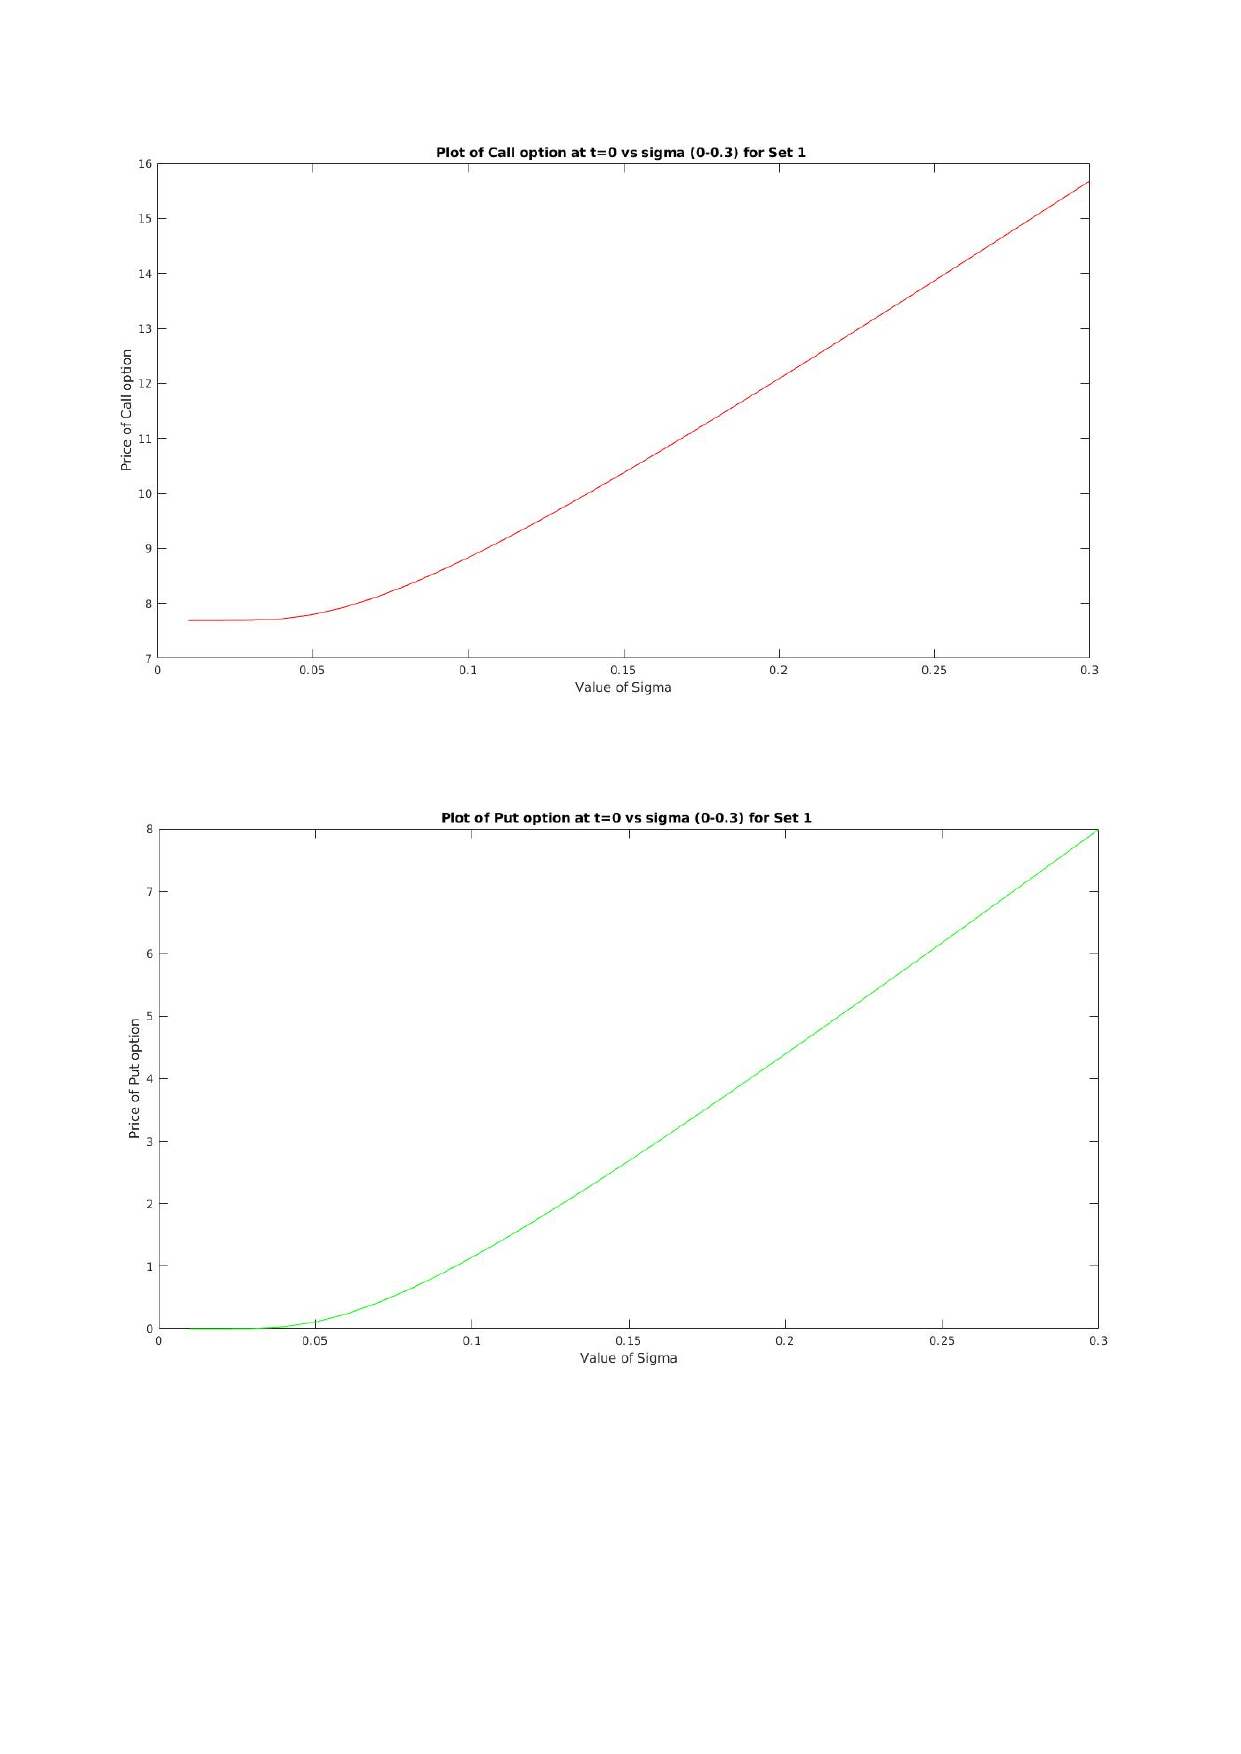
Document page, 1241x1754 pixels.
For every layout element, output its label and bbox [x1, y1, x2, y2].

picture [0, 117, 1204, 725]
picture [0, 783, 1214, 1396]
